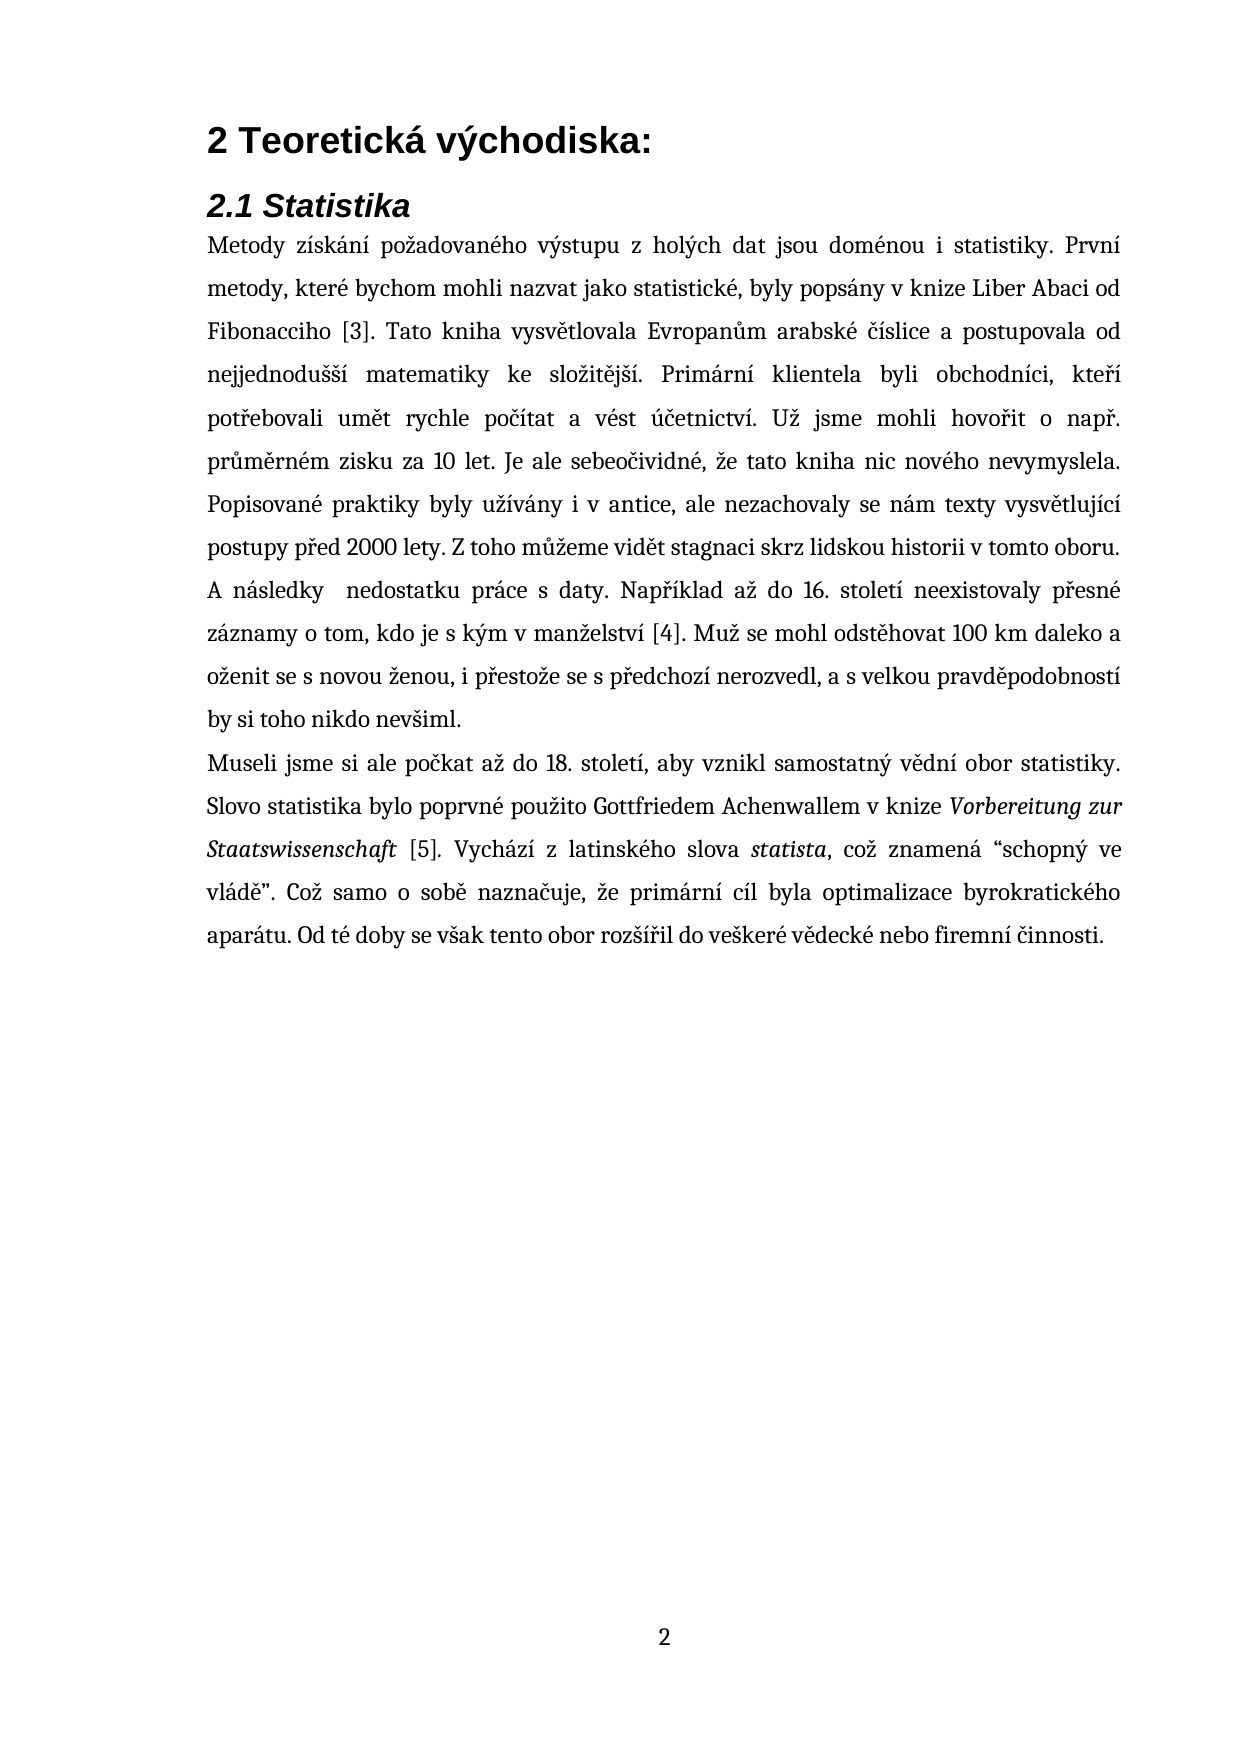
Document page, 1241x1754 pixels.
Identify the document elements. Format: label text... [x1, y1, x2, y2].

text Museli jsme si ale počkat až do 18. století, aby vznikl samostatný vědní obor statistiky. Slovo statistika bylo poprvné použito Gottfriedem Achenwallem v knize Vorbereitung zur Staatswissenschaft [5]. Vychází z latinského slova statista, což znamená “schopný ve vládě”. Což samo o sobě naznačuje, že primární cíl byla optimalizace byrokratického aparátu. Od té doby se však tento obor rozšířil do veškeré vědecké nebo firemní činnosti. [207, 748, 1122, 950]
text Metody získání požadovaného výstupu z holých dat jsou doménou i statistiky. První metody, které bychom mohli nazvat jako statistické, byly popsány v knize Liber Abaci od Fibonacciho [3]. Tato kniha vysvětlovala Evropanům arabské číslice a postupovala od nejjednodušší matematiky ke složitější. Primární klientela byli obchodníci, kteří potřebovali umět rychle počítat a vést účetnictví. Už jsme mohli hovořit o např. průměrném zisku za 10 let. Je ale sebeočividné, že tato kniha nic nového nevymyslela. Popisované praktiky byly užívány i v antice, ale nezachovaly se nám texty vysvětlující postupy před 2000 lety. Z toho můžeme vidět stagnaci skrz lidskou historii v tomto oboru. A následky nedostatku práce s daty. Například až do 16. století neexistovaly přesné záznamy o tom, kdo je s kým v manželství [4]. Muž se mohl odstěhovat 100 km daleko a oženit se s novou ženou, i přestože se s předchozí nerozvedl, a s velkou pravděpodobností by si toho nikdo nevšiml. [207, 231, 1122, 734]
subtitle 2.1 Statistika [207, 186, 1122, 225]
subtitle 2 Teoretická východiska: [207, 118, 1122, 161]
